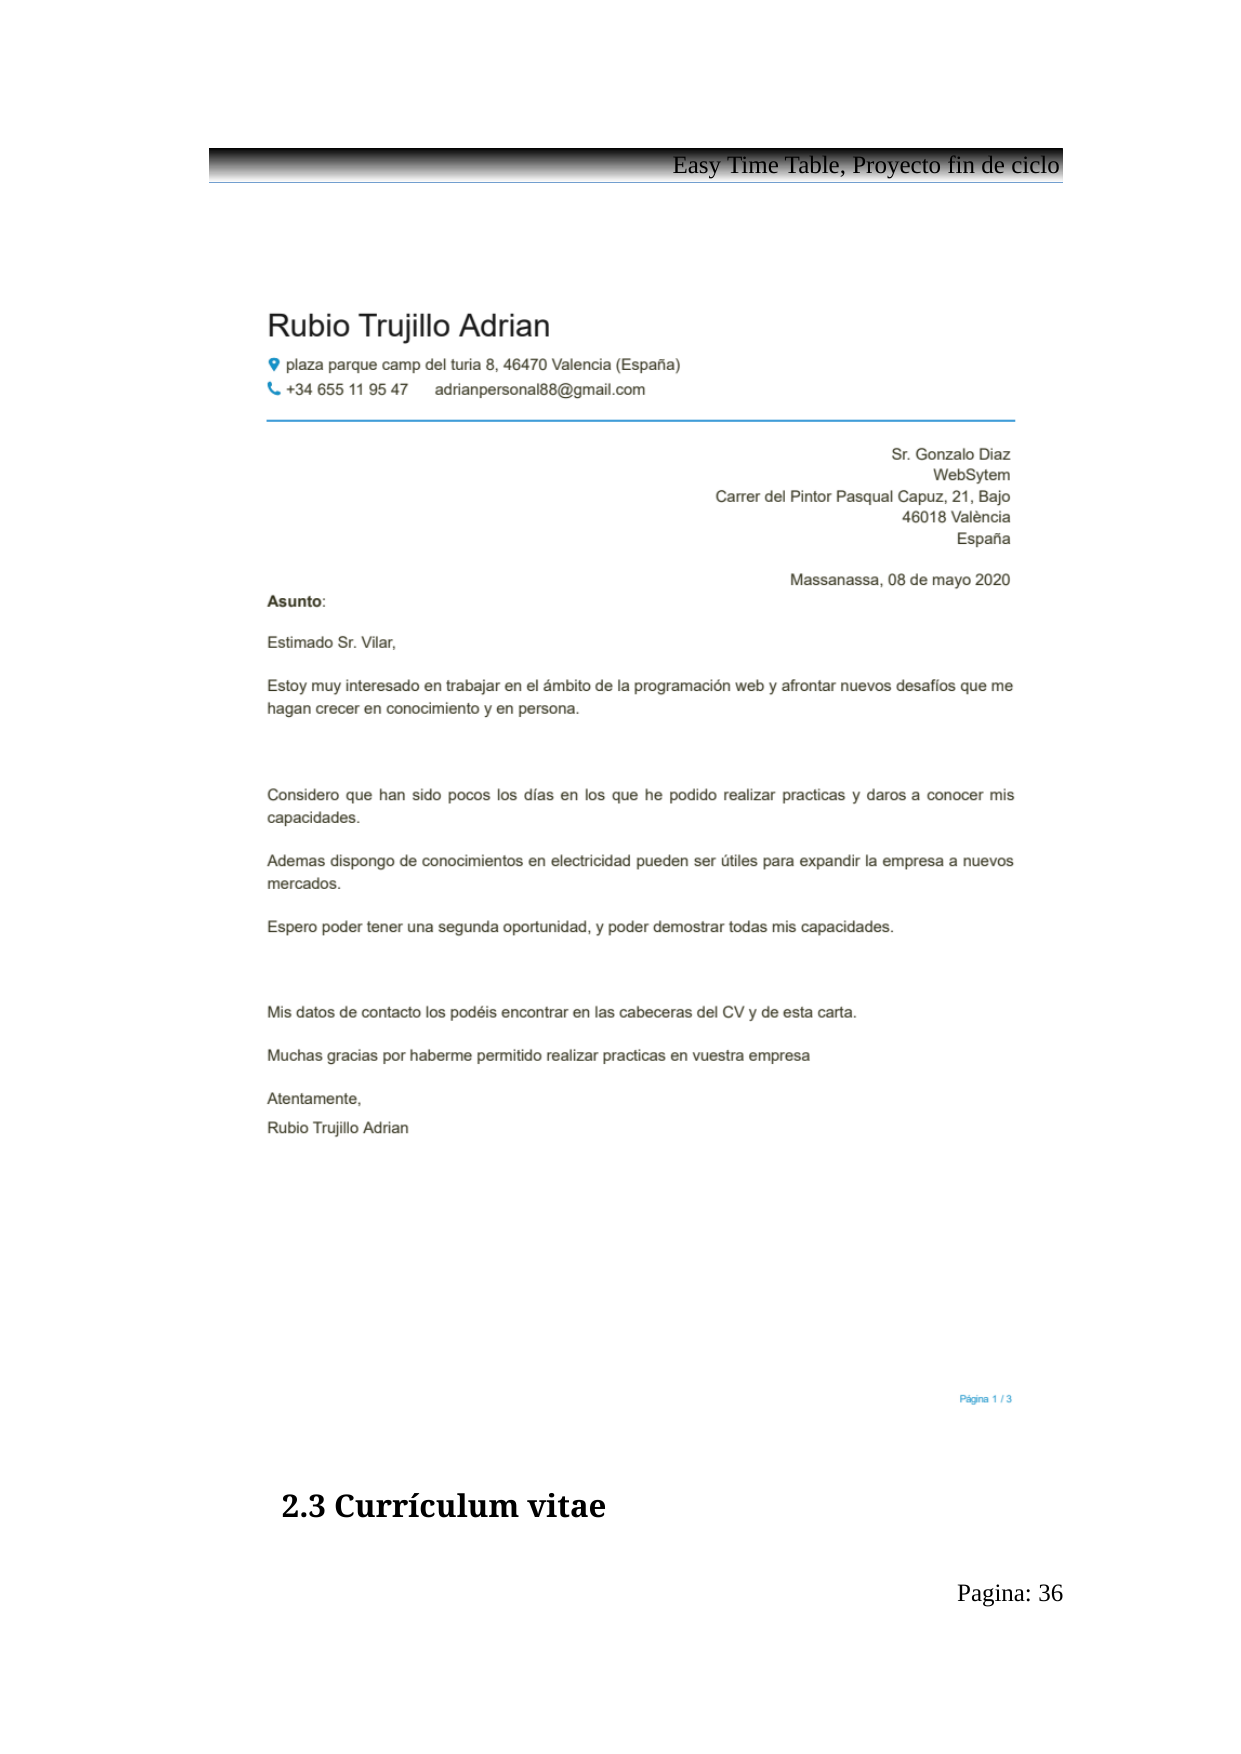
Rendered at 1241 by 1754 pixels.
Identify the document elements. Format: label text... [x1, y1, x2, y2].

picture [206, 251, 1063, 1463]
text [207, 212, 1063, 251]
text 2.3 Currículum vitae [207, 1463, 1063, 1526]
